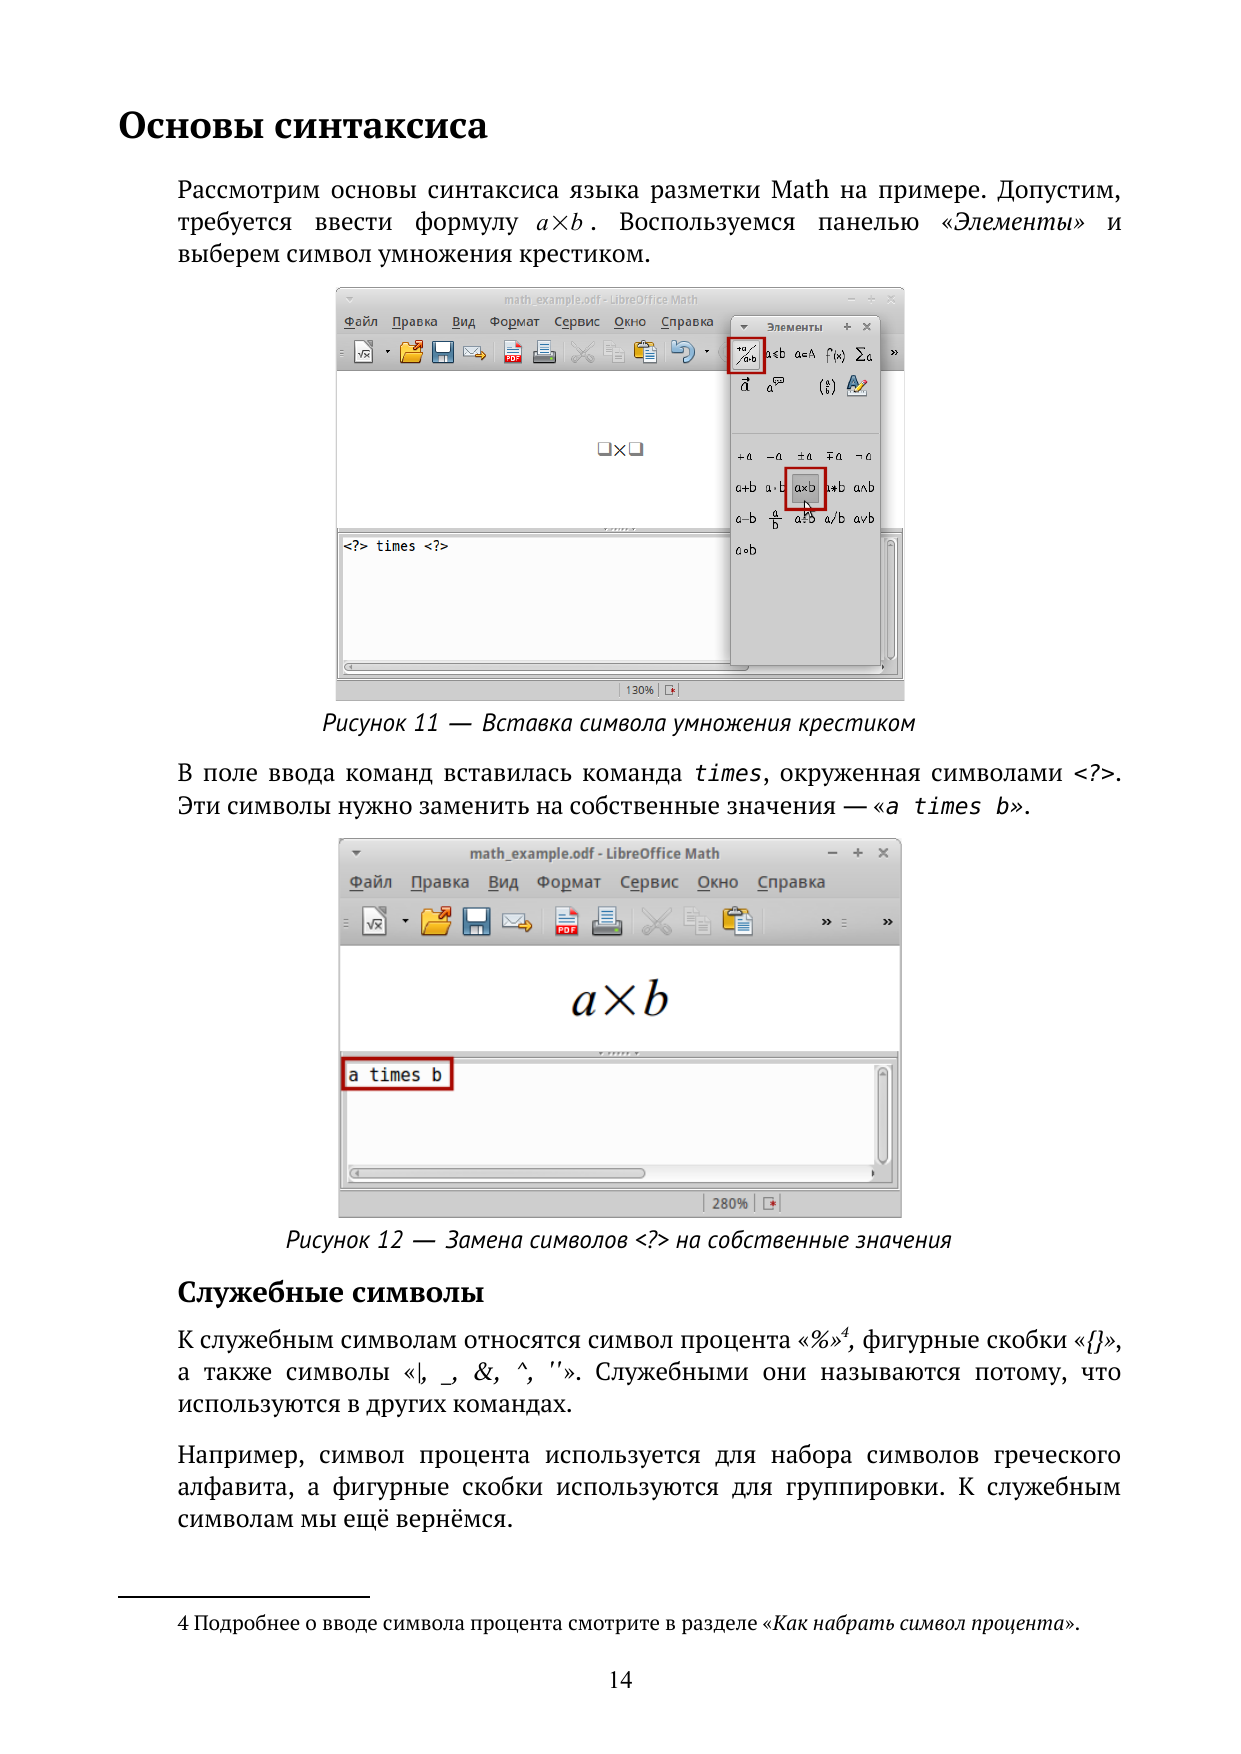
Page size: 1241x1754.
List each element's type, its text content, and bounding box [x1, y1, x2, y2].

text Рисунок 12 ― Замена символов <?> на собственные значения [281, 839, 959, 1256]
text Рассмотрим основы синтаксиса языка разметки Math на примере. Допустим, требуется ввести формулу. Воспользуемся панелью «Элементы» и выберем символ умножения крестиком. [177, 173, 1122, 270]
text Например, символ процента используется для набора символов греческого алфавита, а фигурные скобки используются для группировки. К служебным символам мы ещё вернёмся. [177, 1438, 1122, 1535]
text Подробнее о вводе символа процента смотрите в разделе «Как набрать символ процента». [177, 1609, 1122, 1636]
text Рисунок 11 ― Вставка символа умножения крестиком [314, 287, 926, 739]
text В поле ввода команд вставилась команда times, окруженная символами <?>. Эти символы нужно заменить на собственные значения ― «a times b». [177, 287, 1122, 821]
picture [338, 838, 902, 1218]
text К служебным символам относятся символ процента «%», фигурные скобки «{}», а также символы «|, _, &, ^, ''». Служебными они называются потому, что используются в других командах. [177, 1323, 1122, 1420]
picture [335, 287, 905, 701]
subtitle Основы синтаксиса [118, 100, 1122, 149]
subtitle Служебные символы [177, 839, 1122, 1311]
